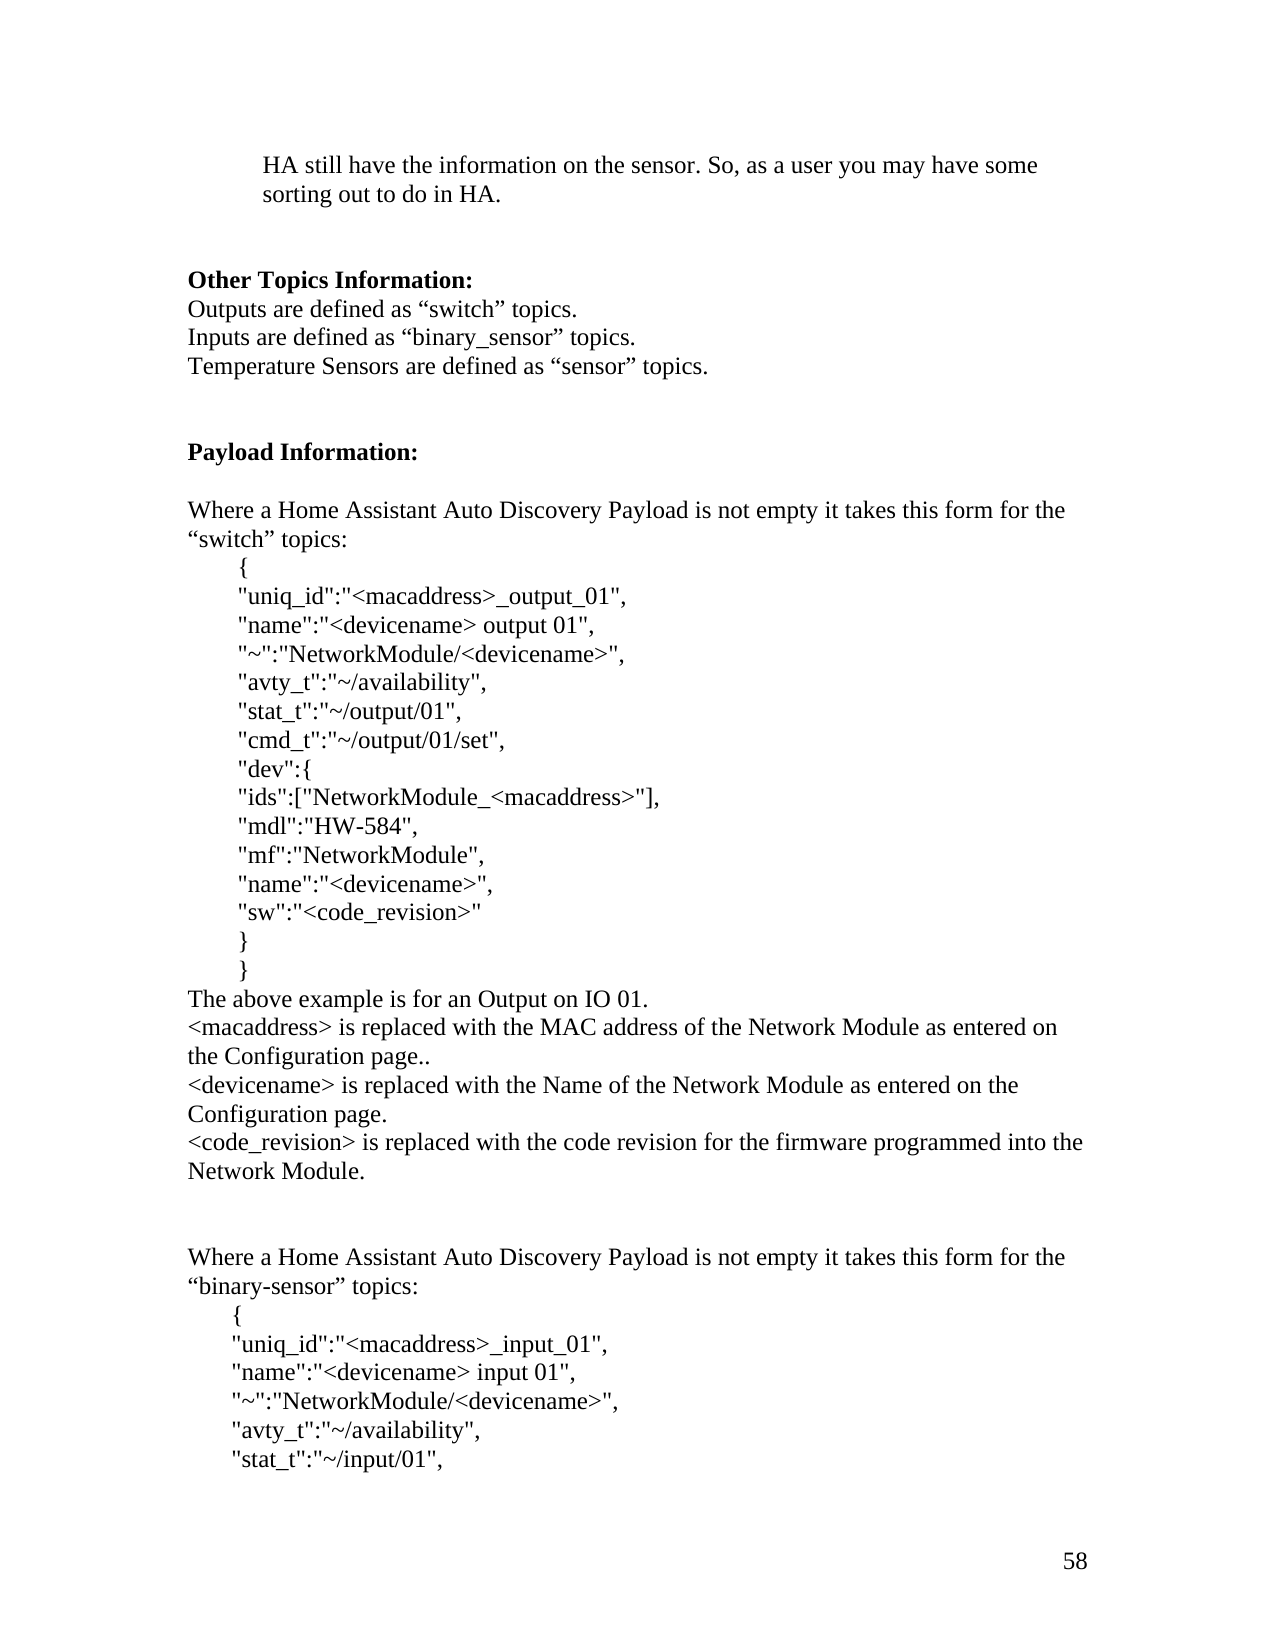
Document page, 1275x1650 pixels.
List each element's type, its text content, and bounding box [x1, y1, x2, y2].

text "cmd_t":"~/output/01/set", [187, 725, 1087, 754]
text Temperature Sensors are defined as “sensor” topics. [187, 351, 1087, 380]
text } [187, 926, 1087, 955]
text "stat_t":"~/input/01", [187, 1444, 1087, 1472]
text } [187, 955, 1087, 984]
text Outputs are defined as “switch” topics. [187, 294, 1087, 322]
text "avty_t":"~/availability", [187, 667, 1087, 696]
text { [187, 552, 1087, 581]
text "mf":"NetworkModule", [187, 840, 1087, 869]
text <macaddress> is replaced with the MAC address of the Network Module as entered on the Configuration page.. [187, 1012, 1087, 1070]
text { [187, 1300, 1087, 1329]
text "name":"<devicename> output 01", [187, 610, 1087, 639]
text "~":"NetworkModule/<devicename>", [187, 1386, 1087, 1415]
text "~":"NetworkModule/<devicename>", [187, 639, 1087, 667]
text Where a Home Assistant Auto Discovery Payload is not empty it takes this form for the “binary-sensor” topics: [187, 1242, 1087, 1300]
text HA still have the information on the sensor. So, as a user you may have some sorting out to do in HA. [262, 150, 1087, 207]
text "ids":["NetworkModule_<macaddress>"], [187, 782, 1087, 811]
text The above example is for an Output on IO 01. [187, 984, 1087, 1012]
text <devicename> is replaced with the Name of the Network Module as entered on the Configuration page. [187, 1070, 1087, 1127]
text "name":"<devicename>", [187, 869, 1087, 897]
text "sw":"<code_revision>" [187, 897, 1087, 926]
text <code_revision> is replaced with the code revision for the firmware programmed into the Network Module. [187, 1127, 1087, 1185]
text "uniq_id":"<macaddress>_output_01", [187, 581, 1087, 610]
text Inputs are defined as “binary_sensor” topics. [187, 322, 1087, 351]
text "uniq_id":"<macaddress>_input_01", [187, 1329, 1087, 1357]
text Payload Information: [187, 437, 1087, 466]
text Where a Home Assistant Auto Discovery Payload is not empty it takes this form for the “switch” topics: [187, 495, 1087, 552]
text "mdl":"HW-584", [187, 811, 1087, 840]
text Other Topics Information: [187, 265, 1087, 294]
text "avty_t":"~/availability", [187, 1415, 1087, 1444]
text "stat_t":"~/output/01", [187, 696, 1087, 725]
text "name":"<devicename> input 01", [187, 1357, 1087, 1386]
text "dev":{ [187, 754, 1087, 782]
